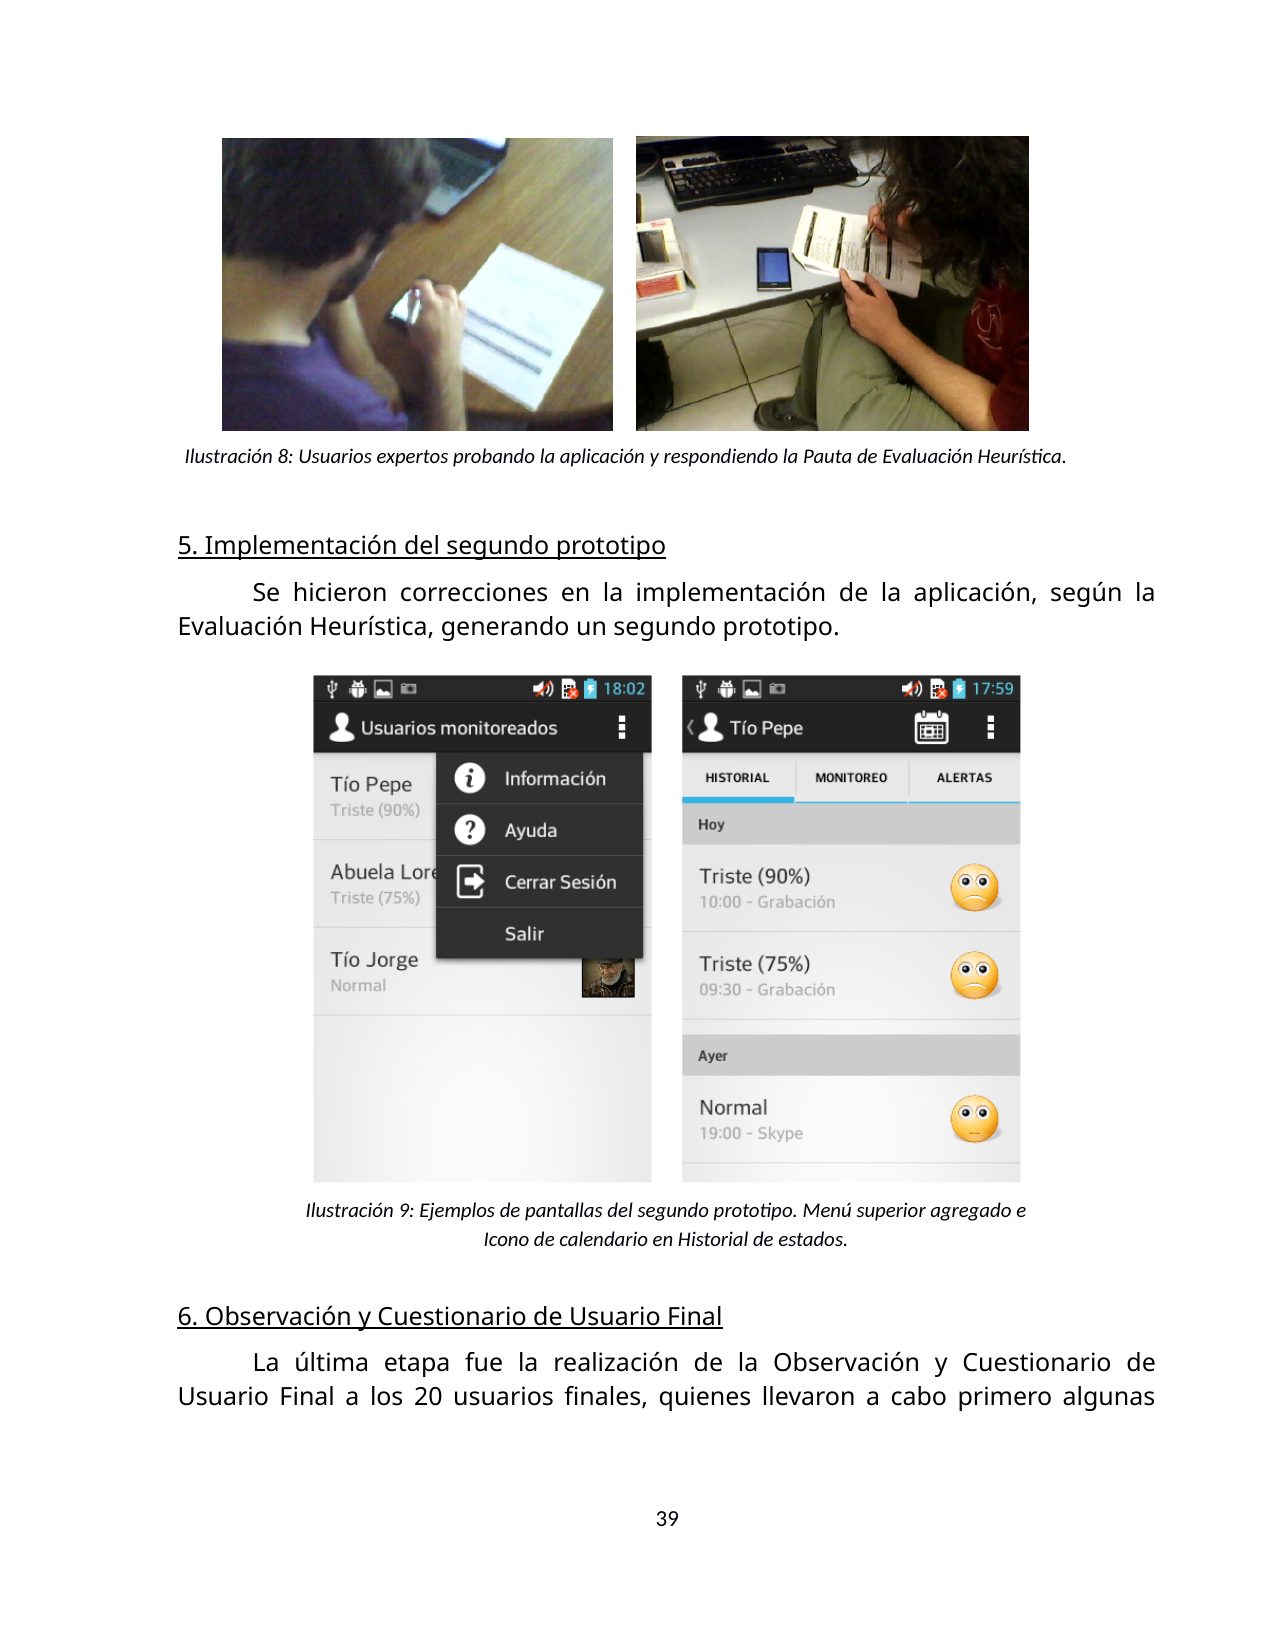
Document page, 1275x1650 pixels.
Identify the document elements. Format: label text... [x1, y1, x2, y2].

text La última etapa fue la realización de la Observación y Cuestionario de Usuario Final a los 20 usuarios finales, quienes llevaron a cabo primero algunas [177, 1345, 1157, 1413]
text Ilustración 9: Ejemplos de pantallas del segundo prototipo. Menú superior agregado e Icono de calendario en Historial de estados. [285, 667, 1049, 1252]
text 6. Observación y Cuestionario de Usuario Final [177, 1298, 1157, 1332]
text Ilustración 8: Usuarios expertos probando la aplicación y respondiendo la Pauta de Evaluación Heurística. [177, 131, 1077, 469]
picture [304, 667, 1030, 1194]
picture [217, 130, 1037, 440]
text Se hicieron correcciones en la implementación de la aplicación, según la Evaluación Heurística, generando un segundo prototipo. [177, 574, 1157, 642]
text 5. Implementación del segundo prototipo [177, 528, 1157, 562]
